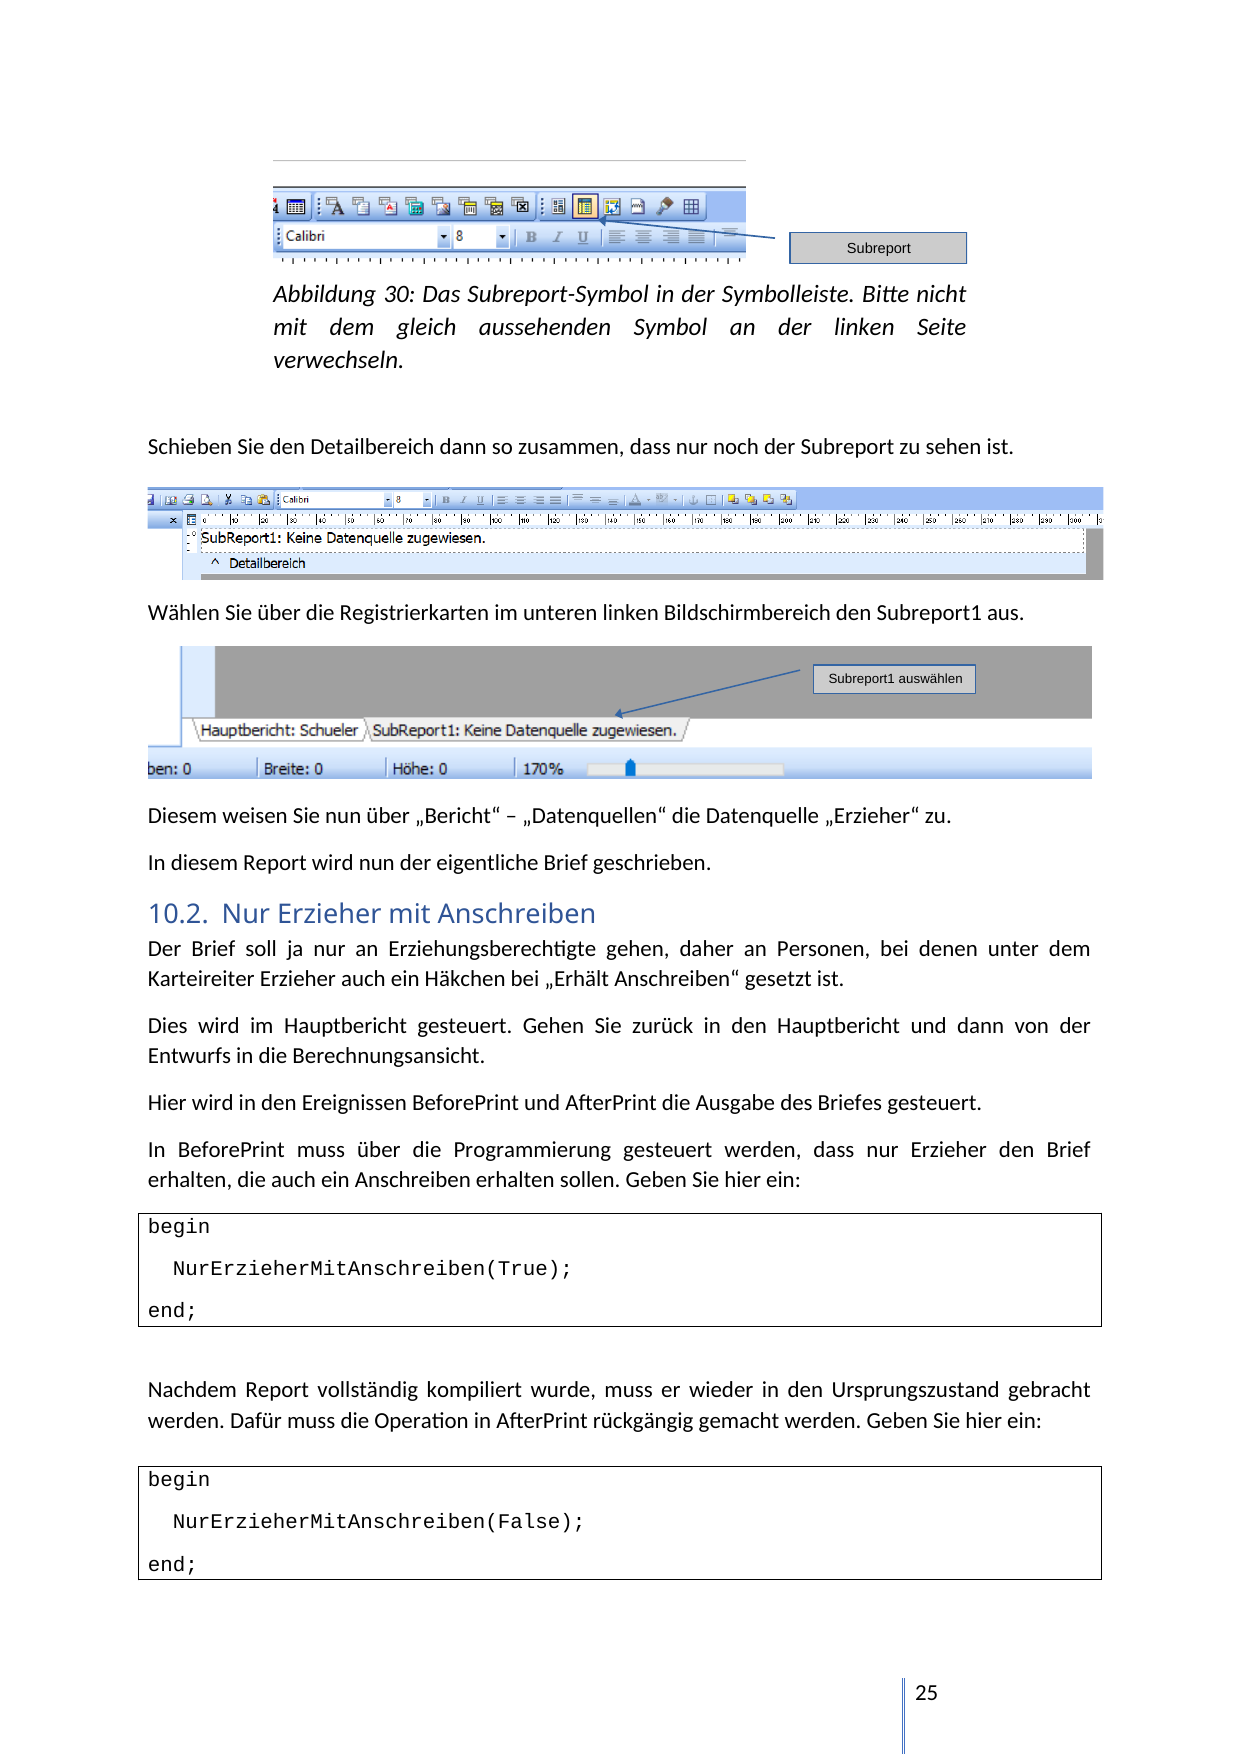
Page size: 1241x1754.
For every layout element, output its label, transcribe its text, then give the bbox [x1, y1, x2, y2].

text Abbildung 30: Das Subreport-Symbol in der Symbolleiste. Bitte nicht mit dem gleich aussehenden Symbol an der linken Seite verwechseln. [273, 160, 967, 375]
text Hier wird in den Ereignissen BeforePrint und AfterPrint die Ausgabe des Briefes gesteuert. [148, 1088, 1093, 1117]
text NurErzieherMitAnschreiben(True); [139, 1255, 1101, 1281]
text NurErzieherMitAnschreiben(False); [139, 1508, 1101, 1535]
text end; [139, 1297, 1101, 1326]
text Schieben Sie den Detailbereich dann so zusammen, dass nur noch der Subreport zu sehen ist. [148, 432, 1093, 460]
text end; [139, 1551, 1101, 1579]
text Dies wird im Hauptbericht gesteuert. Gehen Sie zurück in den Hauptbericht und dann von der Entwurfs in die Berechnungsansicht. [148, 1011, 1093, 1070]
picture [147, 487, 1104, 508]
text Diesem weisen Sie nun über „Bericht“ – „Datenquellen“ die Datenquelle „Erzieher“ zu. [148, 645, 1093, 829]
text In BeforePrint muss über die Programmierung gesteuert werden, dass nur Erzieher den Brief erhalten, die auch ein Anschreiben erhalten sollen. Geben Sie hier ein: [148, 1135, 1093, 1194]
text Der Brief soll ja nur an Erziehungsberechtigte gehen, daher an Personen, bei denen unter dem Karteireiter Erzieher auch ein Häkchen bei „Erhält Anschreiben“ gesetzt ist. [148, 934, 1093, 993]
text begin [139, 1467, 1101, 1493]
text In diesem Report wird nun der eigentliche Brief geschrieben. [148, 848, 1093, 876]
text begin [139, 1214, 1101, 1239]
text Nachdem Report vollständig kompiliert wurde, muss er wieder in den Ursprungszustand gebracht werden. Dafür muss die Operation in AfterPrint rückgängig gemacht werden. Geben Sie hier ein: [148, 1376, 1093, 1434]
subtitle Nur Erzieher mit Anschreiben [148, 894, 1093, 931]
text Wählen Sie über die Registrierkarten im unteren linken Bildschirmbereich den Subreport1 aus. [148, 598, 1093, 627]
